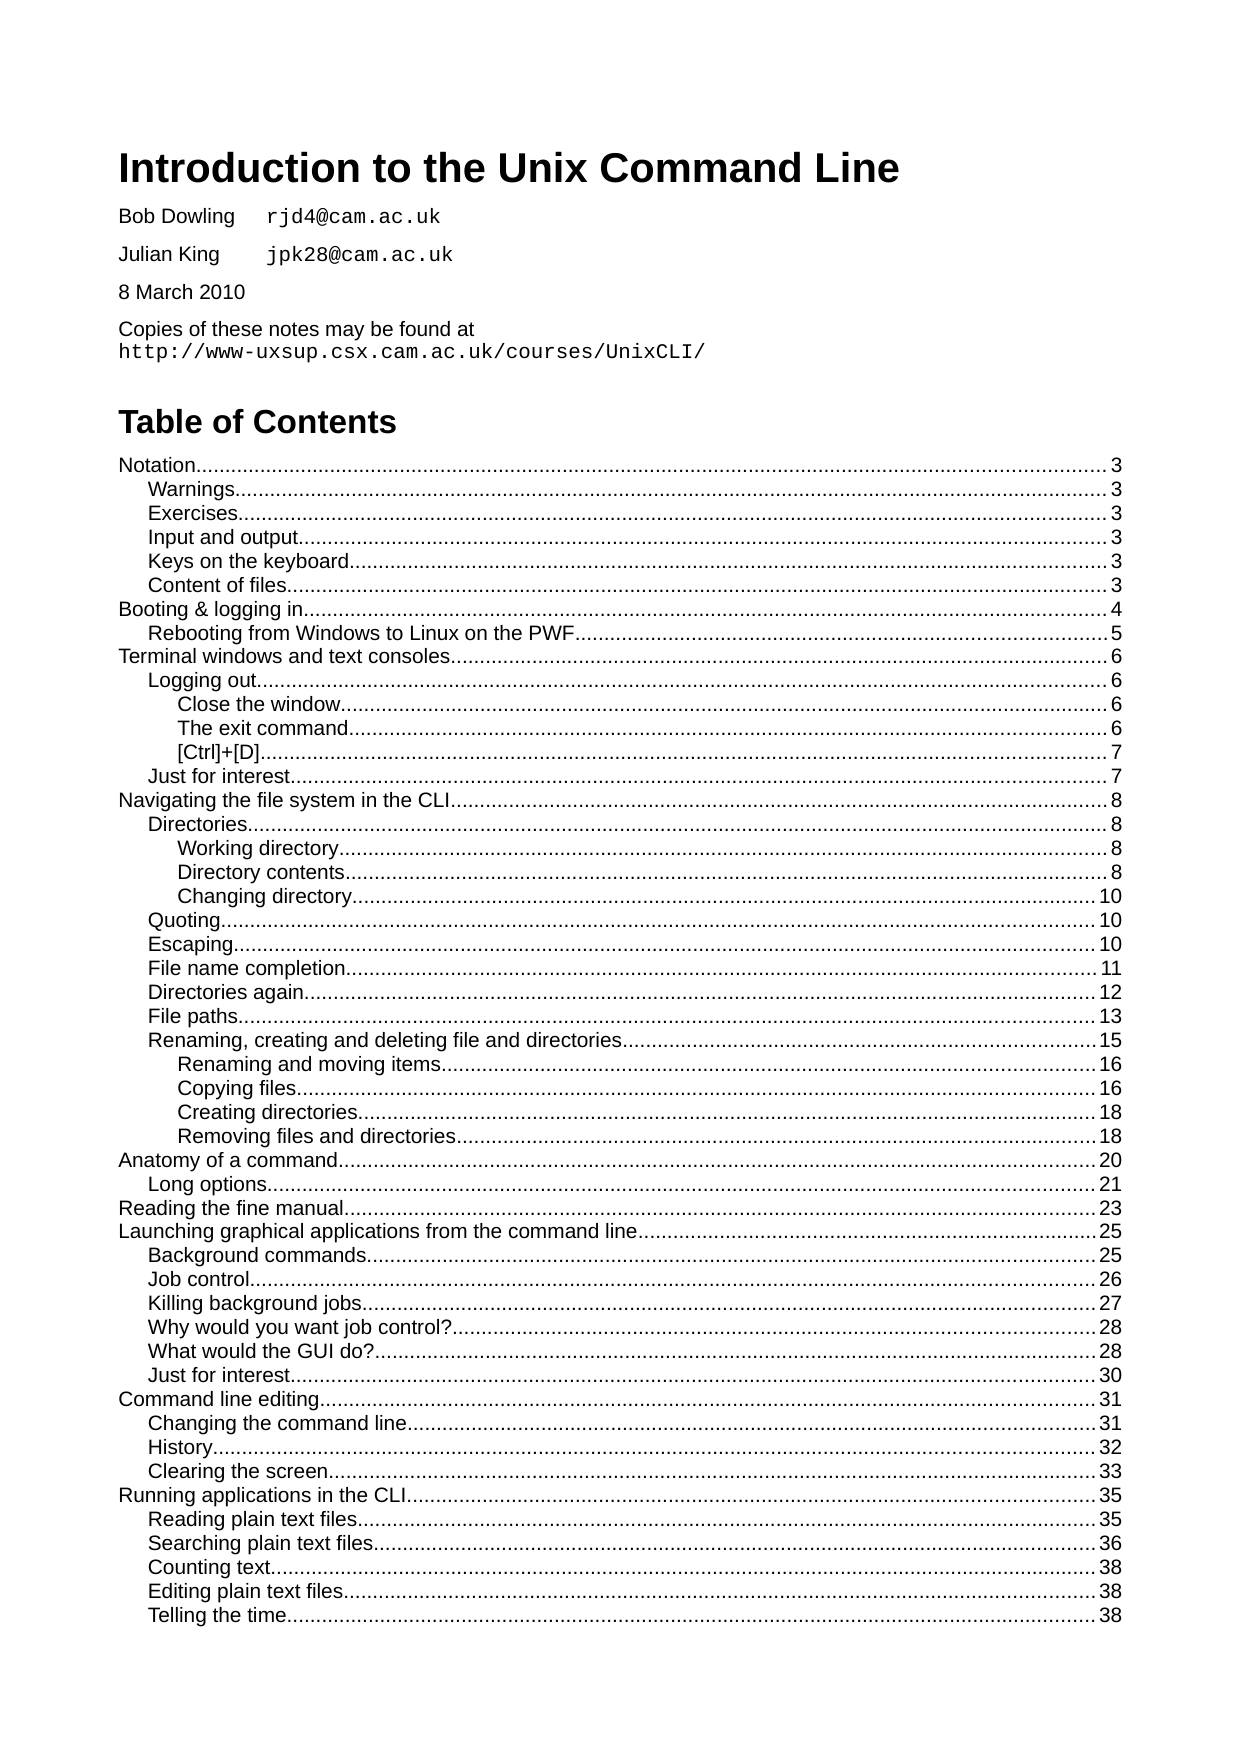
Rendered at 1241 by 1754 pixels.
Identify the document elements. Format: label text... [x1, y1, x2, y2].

text Reading the fine manual 23 [118, 1195, 1122, 1219]
text Content of files 3 [148, 572, 1122, 596]
text Booting & logging in 4 [118, 596, 1122, 620]
text Escaping 10 [148, 932, 1122, 956]
text Changing directory 10 [177, 884, 1122, 908]
text File paths 13 [148, 1004, 1122, 1028]
text Long options 21 [148, 1171, 1122, 1195]
text History 32 [148, 1435, 1122, 1459]
text Anatomy of a command 20 [118, 1147, 1122, 1171]
text The exit command 6 [177, 716, 1122, 740]
text Warnings 3 [148, 477, 1122, 501]
text What would the GUI do? 28 [148, 1339, 1122, 1363]
text Copies of these notes may be found at http://www-uxsup.csx.cam.ac.uk/courses/UnixCLI/ [118, 317, 1122, 364]
text Running applications in the CLI 35 [118, 1483, 1122, 1507]
text Input and output 3 [148, 524, 1122, 548]
text Directories 8 [148, 812, 1122, 836]
text Terminal windows and text consoles 6 [118, 644, 1122, 668]
text Renaming, creating and deleting file and directories 15 [148, 1028, 1122, 1052]
text Reading plain text files 35 [148, 1507, 1122, 1531]
text Copying files 16 [177, 1076, 1122, 1099]
text Navigating the file system in the CLI 8 [118, 788, 1122, 812]
text Just for interest 30 [148, 1363, 1122, 1387]
text Clearing the screen 33 [148, 1459, 1122, 1483]
text Keys on the keyboard 3 [148, 548, 1122, 572]
text Killing background jobs 27 [148, 1291, 1122, 1315]
text Julian King jpk28@cam.ac.uk [118, 242, 1122, 268]
text File name completion 11 [148, 956, 1122, 980]
text Directory contents 8 [177, 860, 1122, 884]
text Command line editing 31 [118, 1387, 1122, 1411]
text Job control 26 [148, 1267, 1122, 1291]
text Why would you want job control? 28 [148, 1315, 1122, 1339]
text Just for interest 7 [148, 764, 1122, 788]
text Renaming and moving items 16 [177, 1052, 1122, 1076]
text 8 March 2010 [118, 280, 1122, 304]
text Telling the time 38 [148, 1603, 1122, 1627]
text Notation 3 [118, 453, 1122, 477]
text Exercises 3 [148, 501, 1122, 524]
subtitle Introduction to the Unix Command Line [118, 143, 1122, 191]
text Changing the command line 31 [148, 1411, 1122, 1435]
text Working directory 8 [177, 836, 1122, 860]
text Counting text 38 [148, 1555, 1122, 1579]
text Close the window 6 [177, 692, 1122, 716]
text Creating directories 18 [177, 1099, 1122, 1123]
text Quoting 10 [148, 908, 1122, 932]
text Removing files and directories 18 [177, 1123, 1122, 1147]
text Bob Dowling rjd4@cam.ac.uk [118, 203, 1122, 229]
text Editing plain text files 38 [148, 1579, 1122, 1603]
text [Ctrl]+[D] 7 [177, 740, 1122, 764]
text Searching plain text files 36 [148, 1531, 1122, 1555]
subtitle Table of Contents [118, 402, 1122, 440]
text Background commands 25 [148, 1243, 1122, 1267]
text Rebooting from Windows to Linux on the PWF 5 [148, 620, 1122, 644]
text Launching graphical applications from the command line 25 [118, 1219, 1122, 1243]
text Directories again 12 [148, 980, 1122, 1004]
text Logging out 6 [148, 668, 1122, 692]
